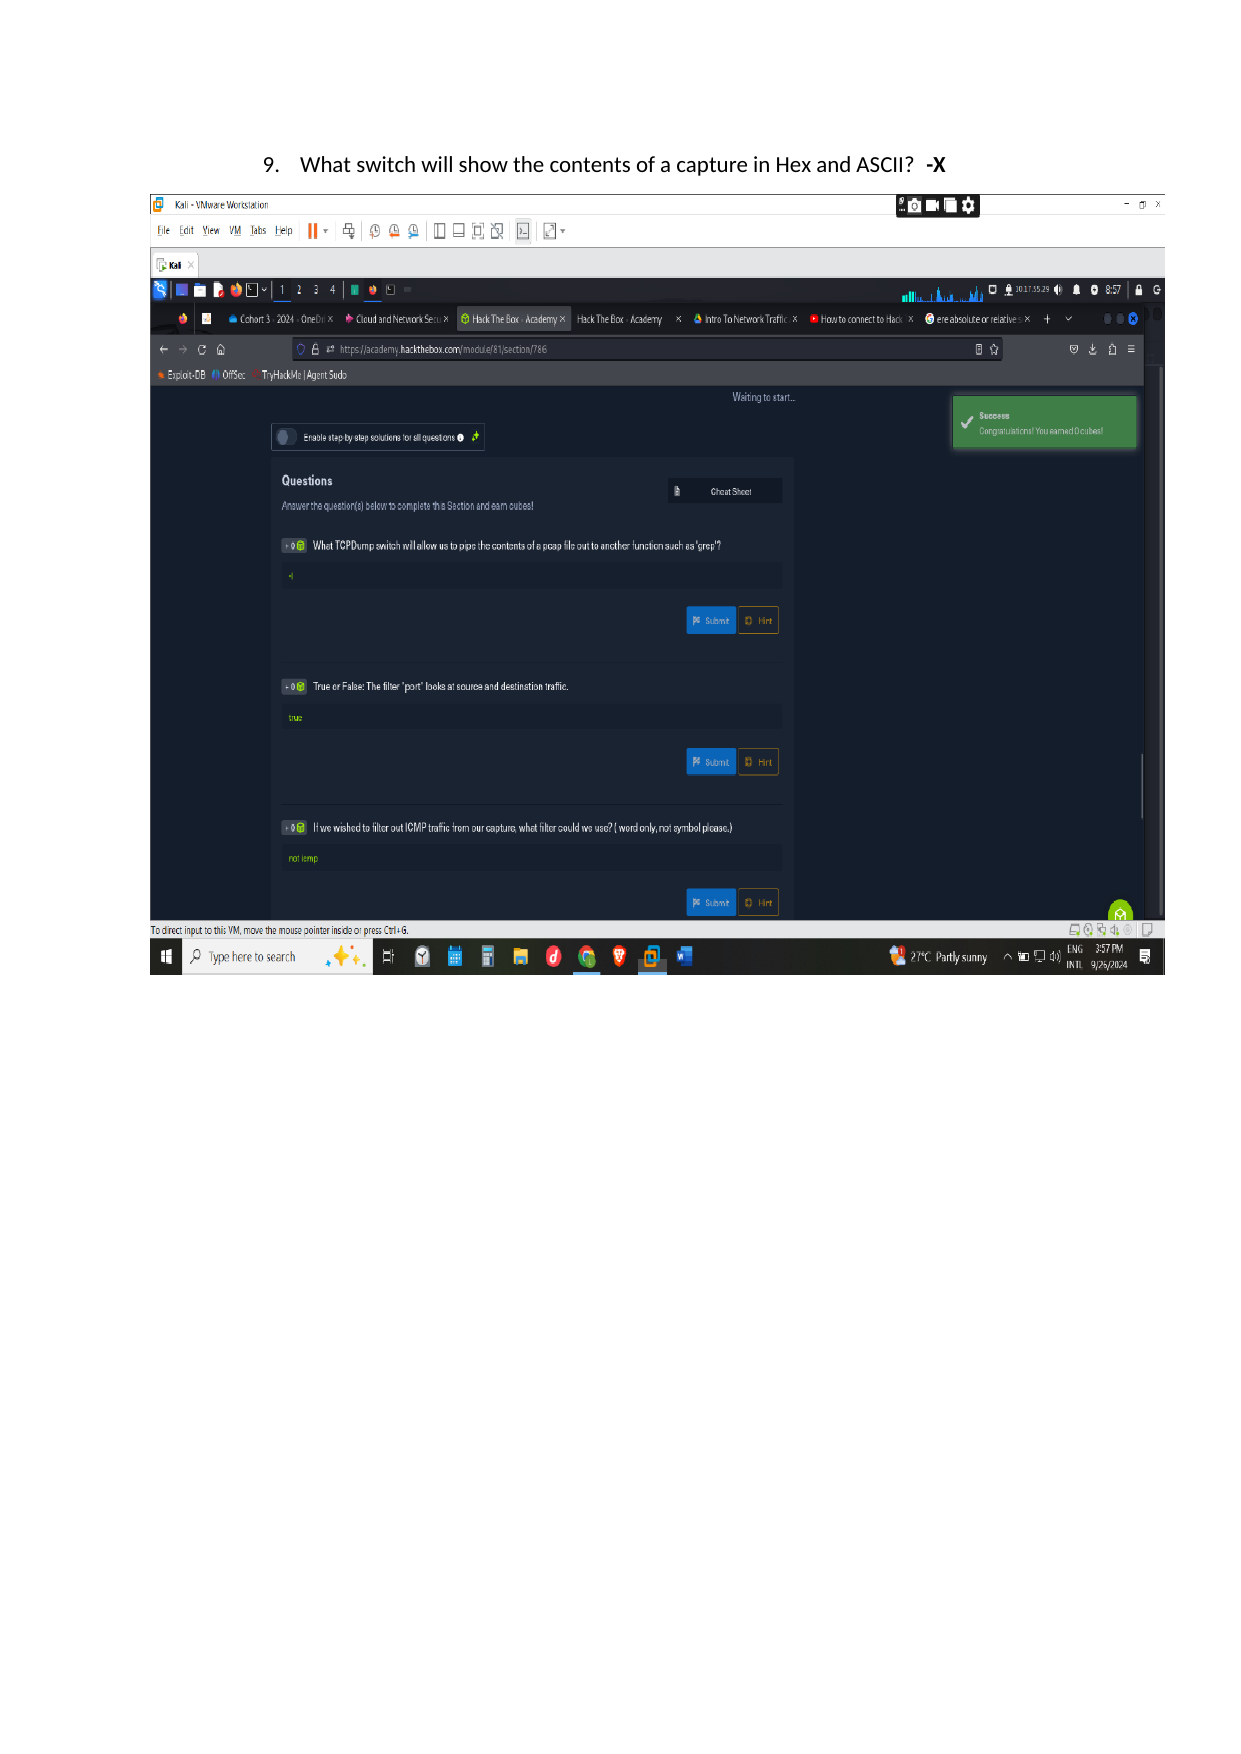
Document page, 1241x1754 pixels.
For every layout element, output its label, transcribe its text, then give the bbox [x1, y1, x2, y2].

list What switch will show the contents of a capture in Hex and ASCII? -X [262, 150, 1090, 178]
